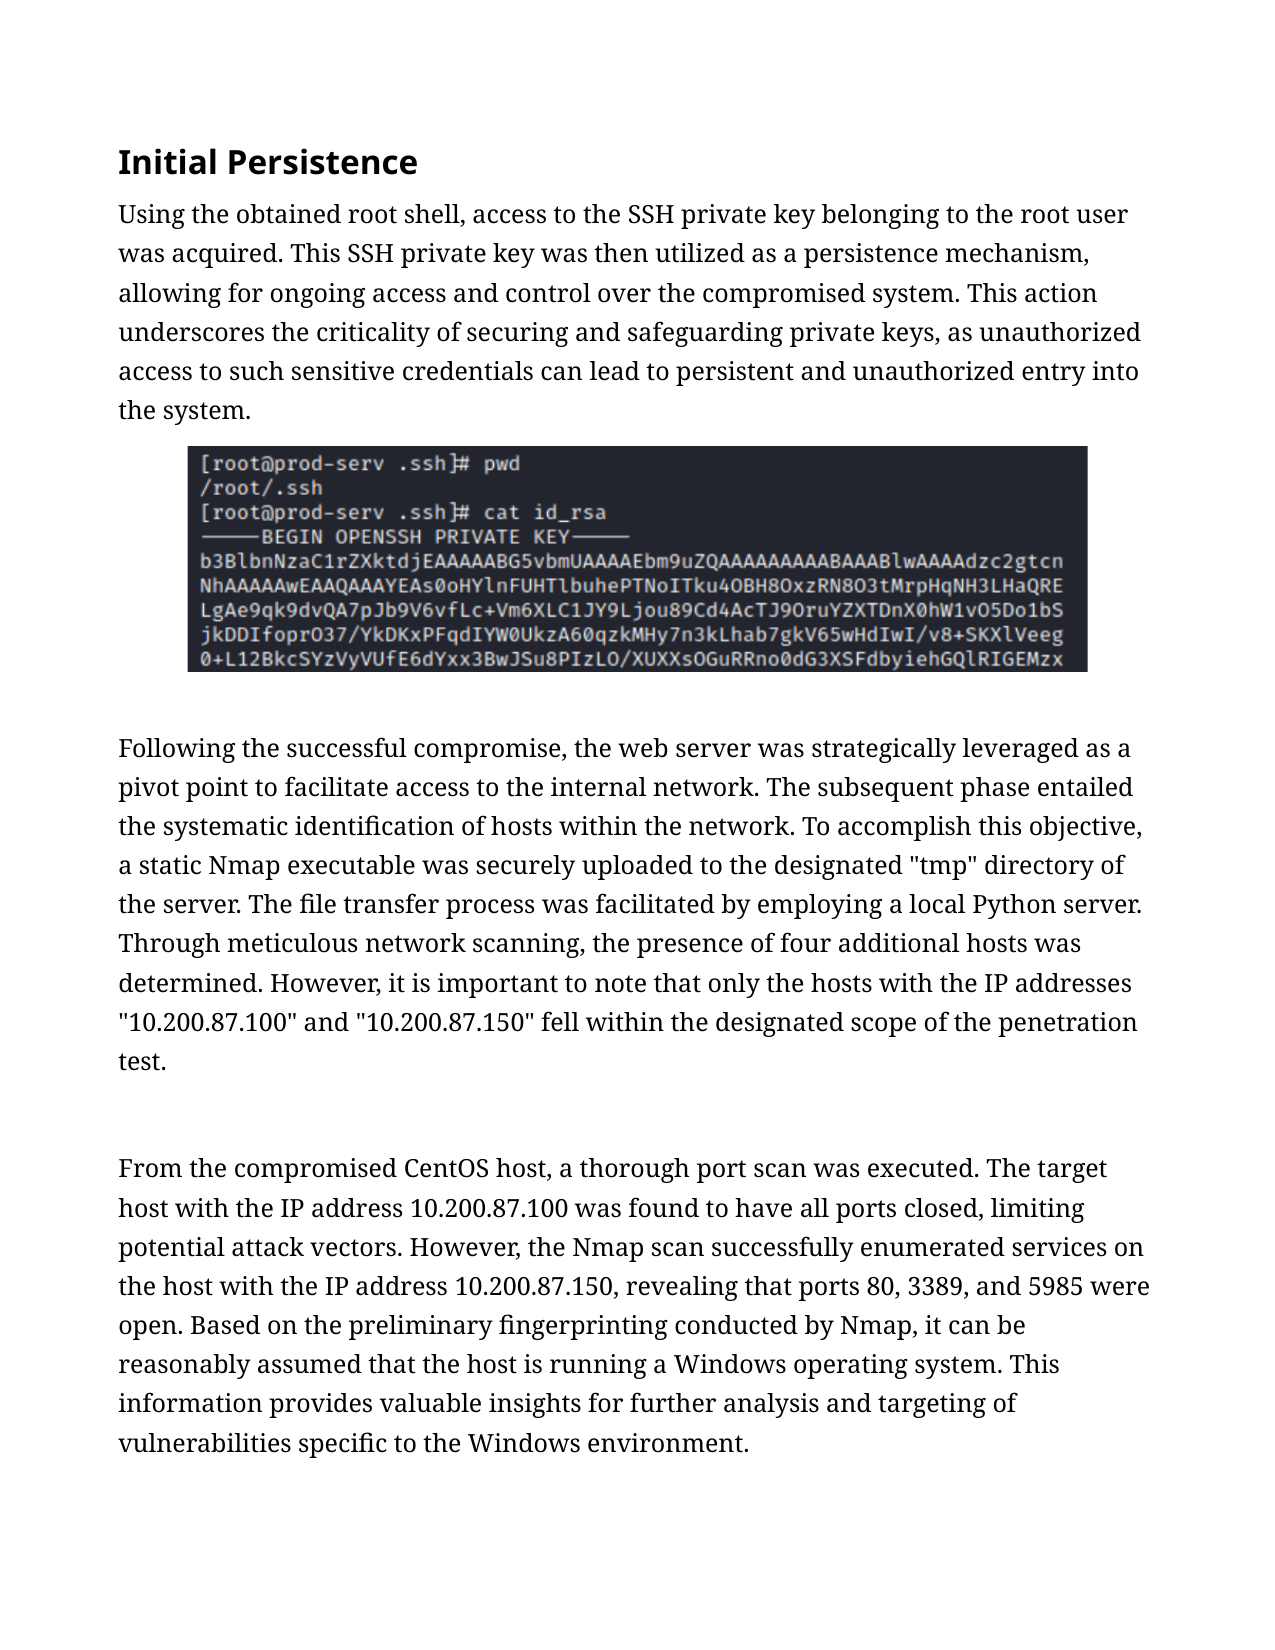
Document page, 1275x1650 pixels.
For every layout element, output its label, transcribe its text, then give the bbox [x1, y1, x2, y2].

picture [187, 446, 1088, 672]
text Using the obtained root shell, access to the SSH private key belonging to the root user was acquired. This SSH private key was then utilized as a persistence mechanism, allowing for ongoing access and control over the compromised system. This action underscores the criticality of securing and safeguarding private keys, as unauthorized access to such sensitive credentials can lead to persistent and unauthorized entry into the system. [118, 197, 1157, 427]
subtitle Initial Persistence [118, 139, 1157, 184]
text From the compromised CentOS host, a thorough port scan was executed. The target host with the IP address 10.200.87.100 was found to have all ports closed, limiting potential attack vectors. However, the Nmap scan successfully enumerated services on the host with the IP address 10.200.87.150, revealing that ports 80, 3389, and 5985 were open. Based on the preliminary fingerprinting conducted by Nmap, it can be reasonably assumed that the host is running a Windows operating system. This information provides valuable insights for further analysis and targeting of vulnerabilities specific to the Windows environment. [118, 1151, 1157, 1459]
text Following the successful compromise, the web server was strategically leveraged as a pivot point to facilitate access to the internal network. The subsequent phase entailed the systematic identification of hosts within the network. To accomplish this objective, a static Nmap executable was securely uploaded to the designated "tmp" directory of the server. The file transfer process was facilitated by employing a local Python server. Through meticulous network scanning, the presence of four additional hosts was determined. However, it is important to note that only the hosts with the IP addresses "10.200.87.100" and "10.200.87.150" fell within the designated scope of the penetration test. [118, 730, 1157, 1078]
